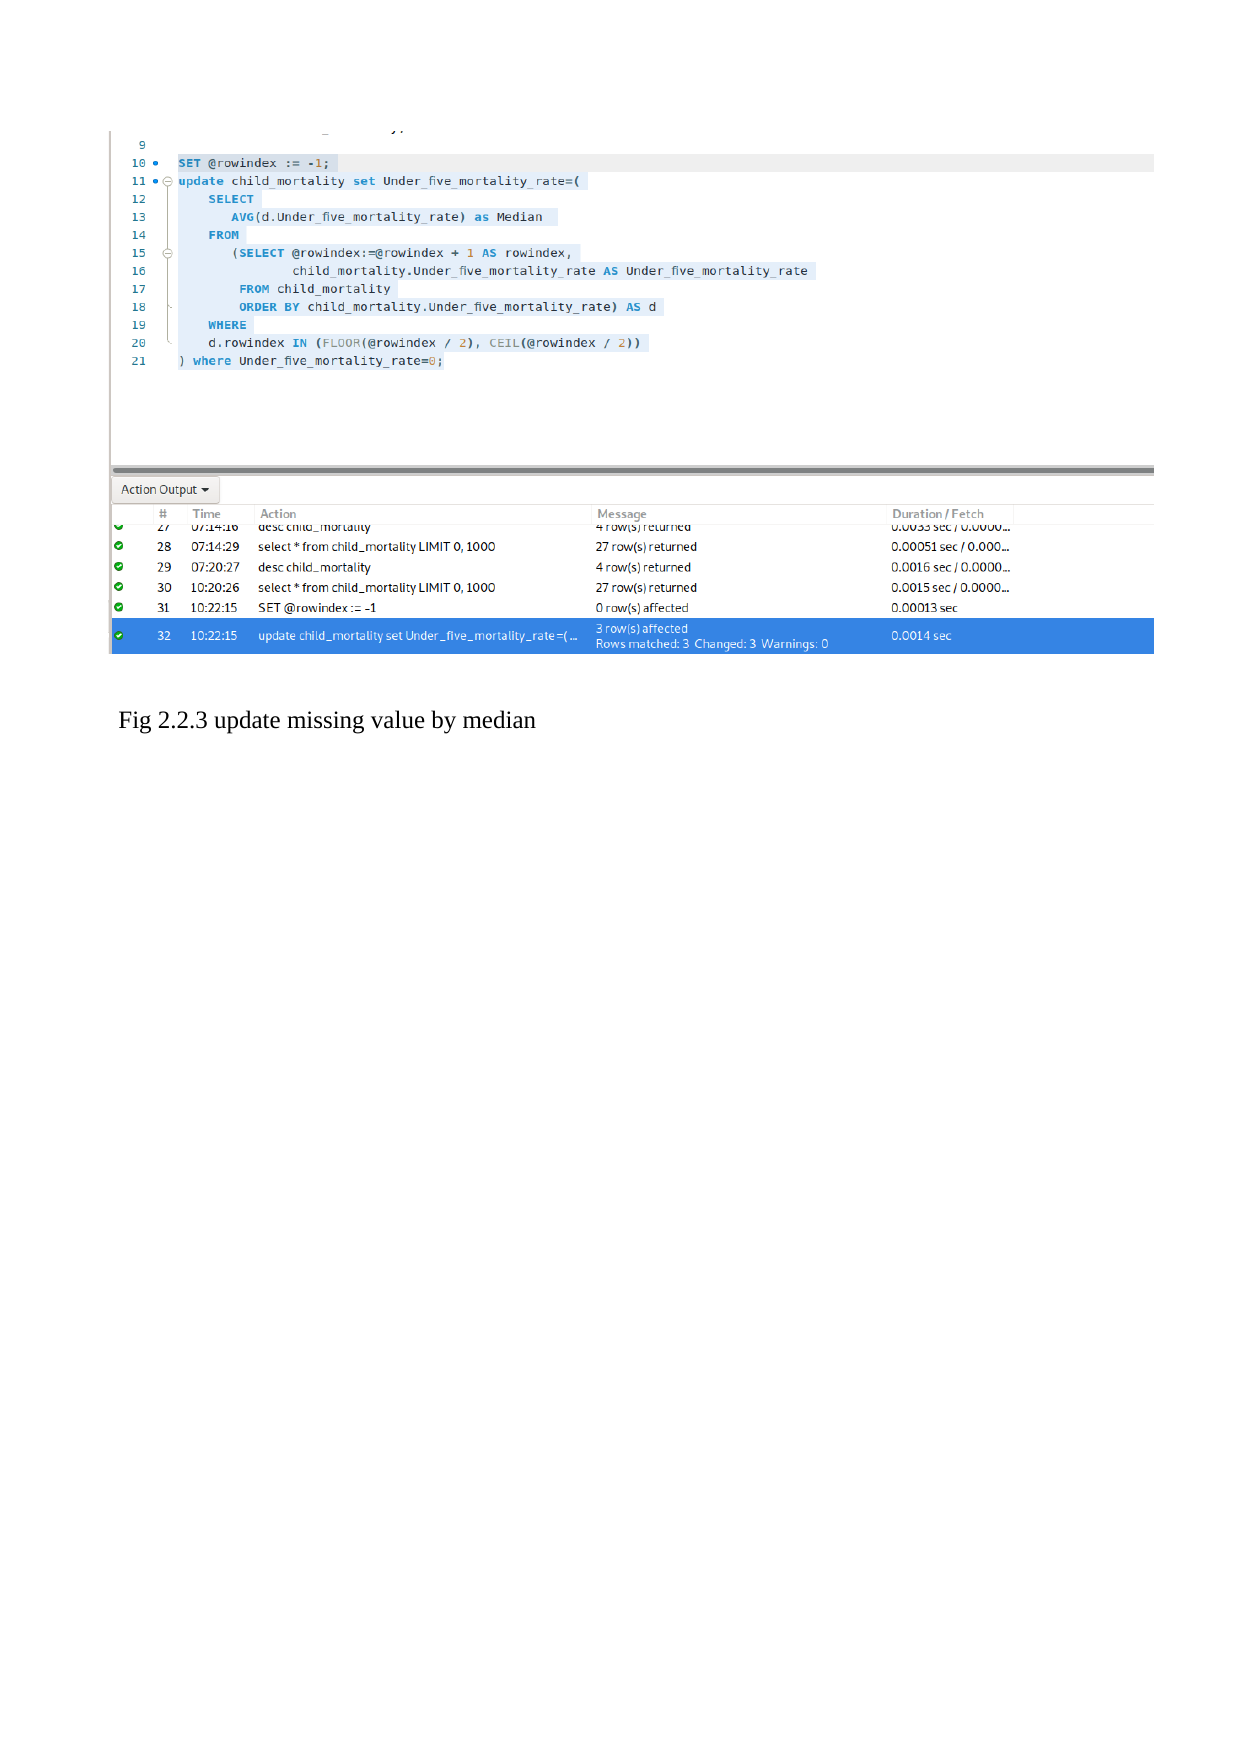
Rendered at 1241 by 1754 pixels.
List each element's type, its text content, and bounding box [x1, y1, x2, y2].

picture [108, 131, 1154, 654]
text Fig 2.2.3 update missing value by median [118, 705, 1122, 734]
